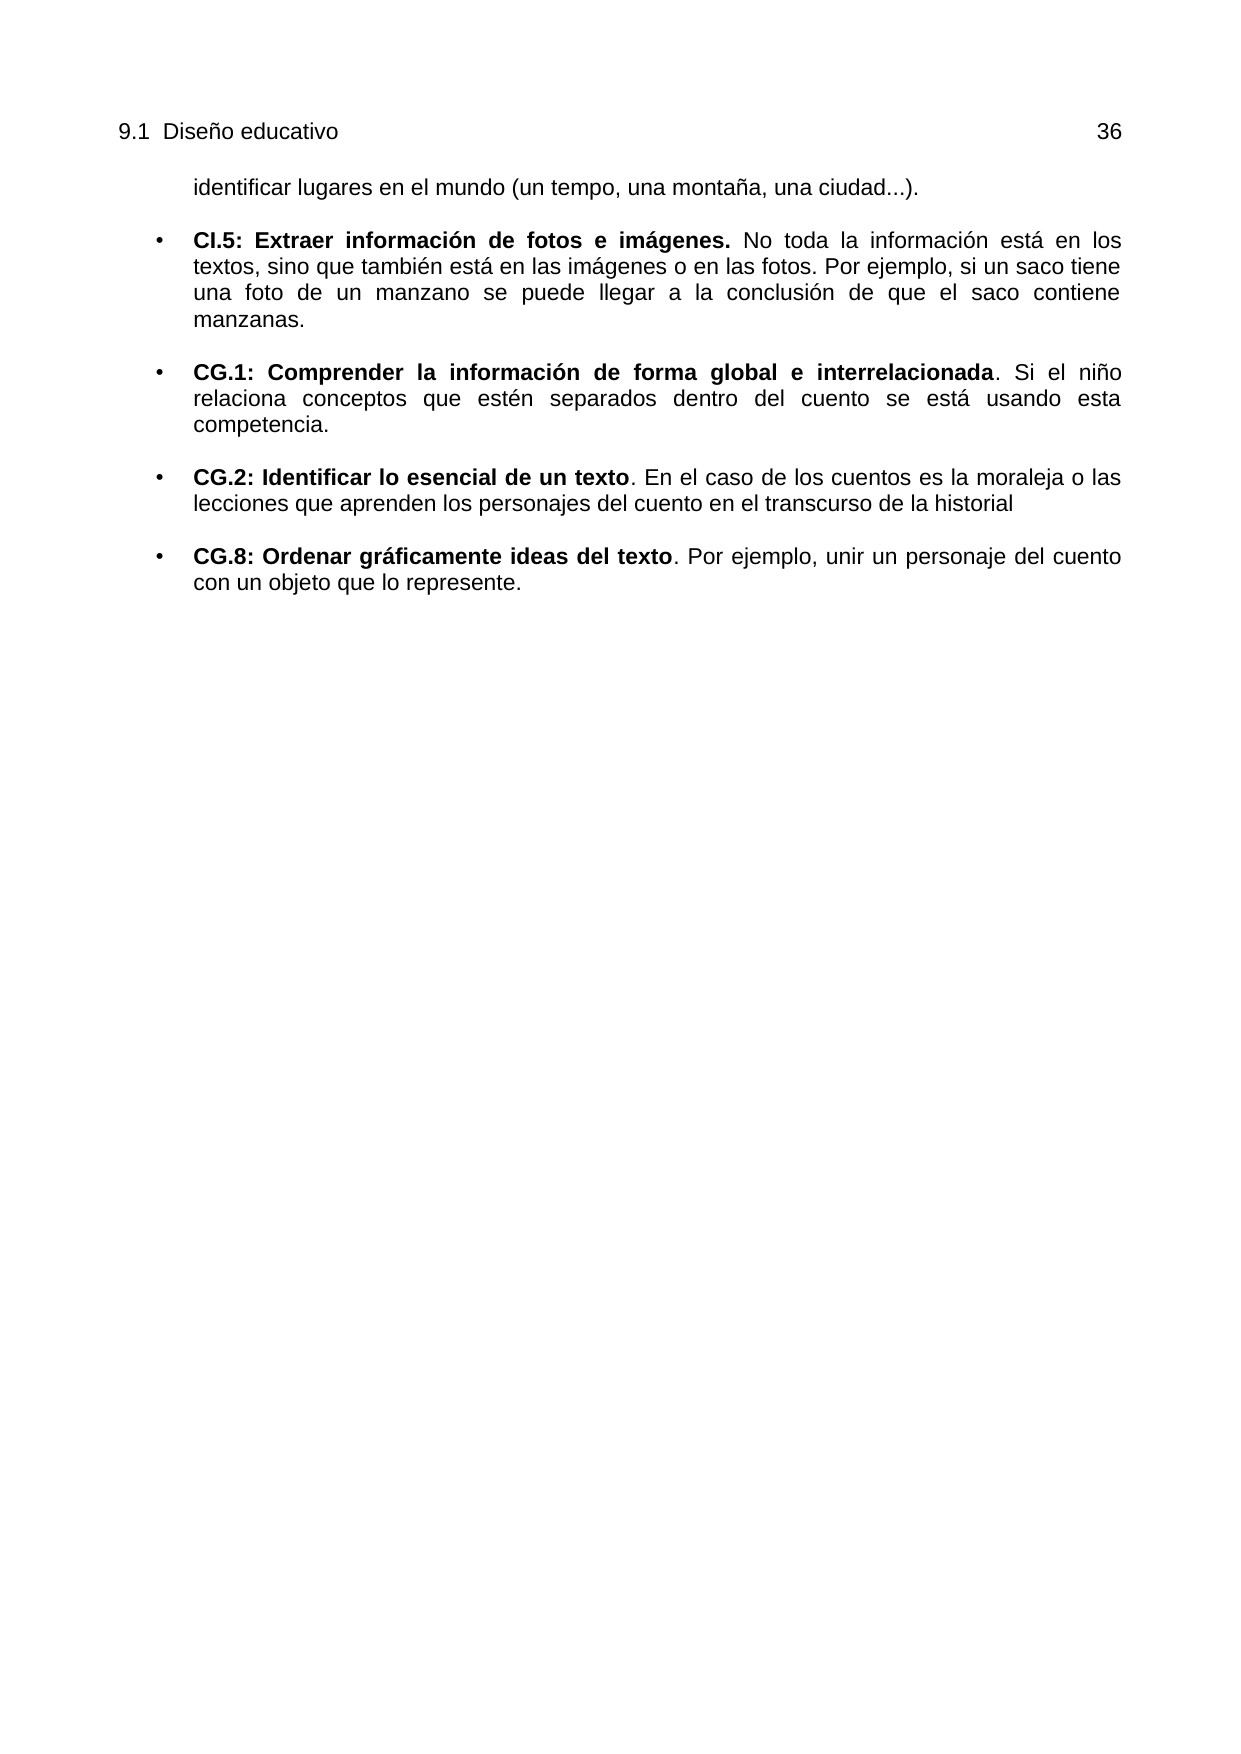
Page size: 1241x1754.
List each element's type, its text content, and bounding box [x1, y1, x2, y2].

list CG.2: Identificar lo esencial de un texto. En el caso de los cuentos es la moraleja o las lecciones que aprenden los personajes del cuento en el transcurso de la historial [156, 464, 1122, 517]
list identificar lugares en el mundo (un tempo, una montaña, una ciudad...). [156, 174, 1122, 200]
list CI.5: Extraer información de fotos e imágenes. No toda la información está en los textos, sino que también está en las imágenes o en las fotos. Por ejemplo, si un saco tiene una foto de un manzano se puede llegar a la conclusión de que el saco contiene manzanas. [156, 227, 1122, 332]
list CG.1: Comprender la información de forma global e interrelacionada. Si el niño relaciona conceptos que estén separados dentro del cuento se está usando esta competencia. [156, 358, 1122, 437]
list CG.8: Ordenar gráficamente ideas del texto. Por ejemplo, unir un personaje del cuento con un objeto que lo represente. [156, 543, 1122, 596]
